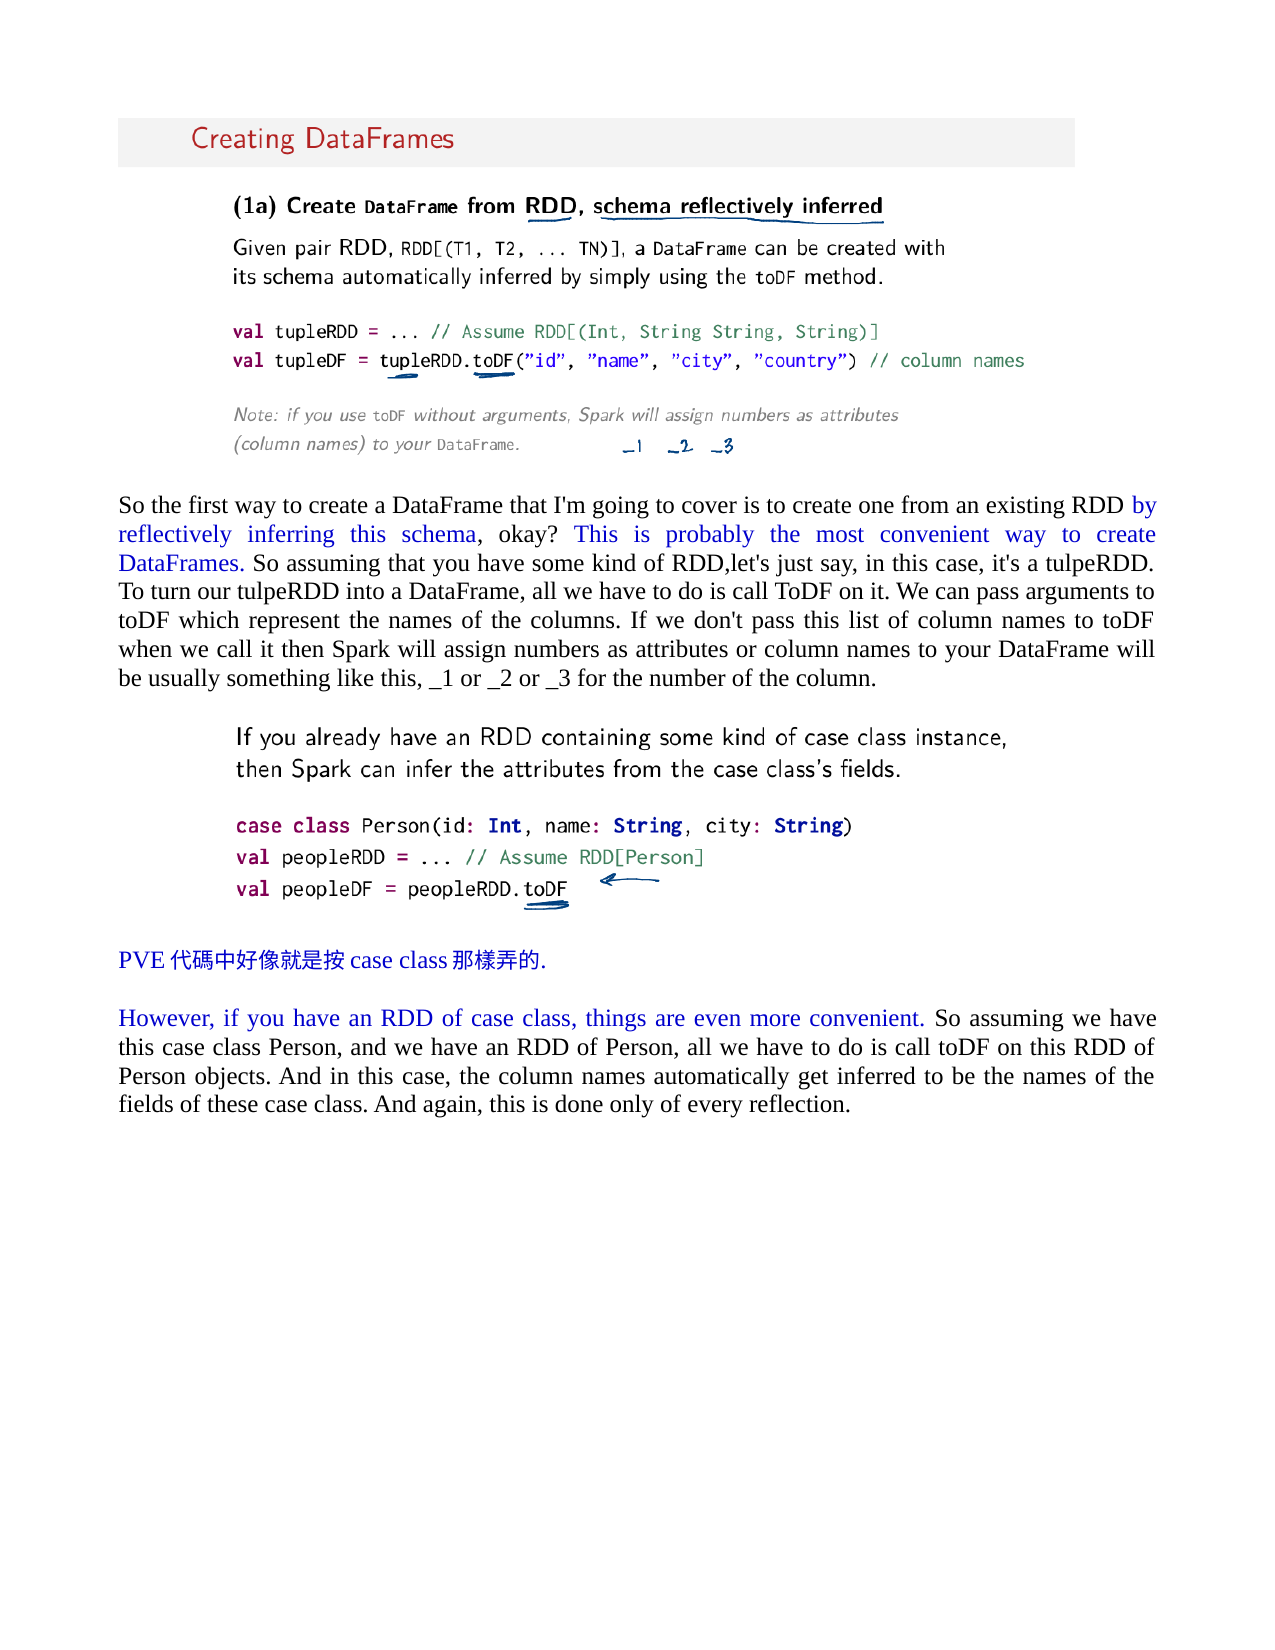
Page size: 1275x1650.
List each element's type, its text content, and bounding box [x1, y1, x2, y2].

text PVE代碼中好像就是按case class那樣弄的. [118, 943, 1157, 974]
picture [118, 720, 1157, 915]
text However, if you have an RDD of case class, things are even more convenient. So assuming we have this case class Person, and we have an RDD of Person, all we have to do is call toDF on this RDD of Person objects. And in this case, the column names automatically get inferred to be the names of the fields of these case class. And again, this is done only of every reflection. [118, 1003, 1157, 1118]
text So the first way to create a DataFrame that I'm going to cover is to create one from an existing RDD by reflectively inferring this schema, okay? This is probably the most convenient way to create DataFrames. So assuming that you have some kind of RDD,let's just say, in this case, it's a tulpeRDD. To turn our tulpeRDD into a DataFrame, all we have to do is call ToDF on it. We can pass arguments to toDF which represent the names of the columns. If we don't pass this list of column names to toDF when we call it then Spark will assign numbers as attributes or column names to your DataFrame will be usually something like this, _1 or _2 or _3 for the number of the column. [118, 490, 1157, 691]
picture [118, 118, 1157, 462]
